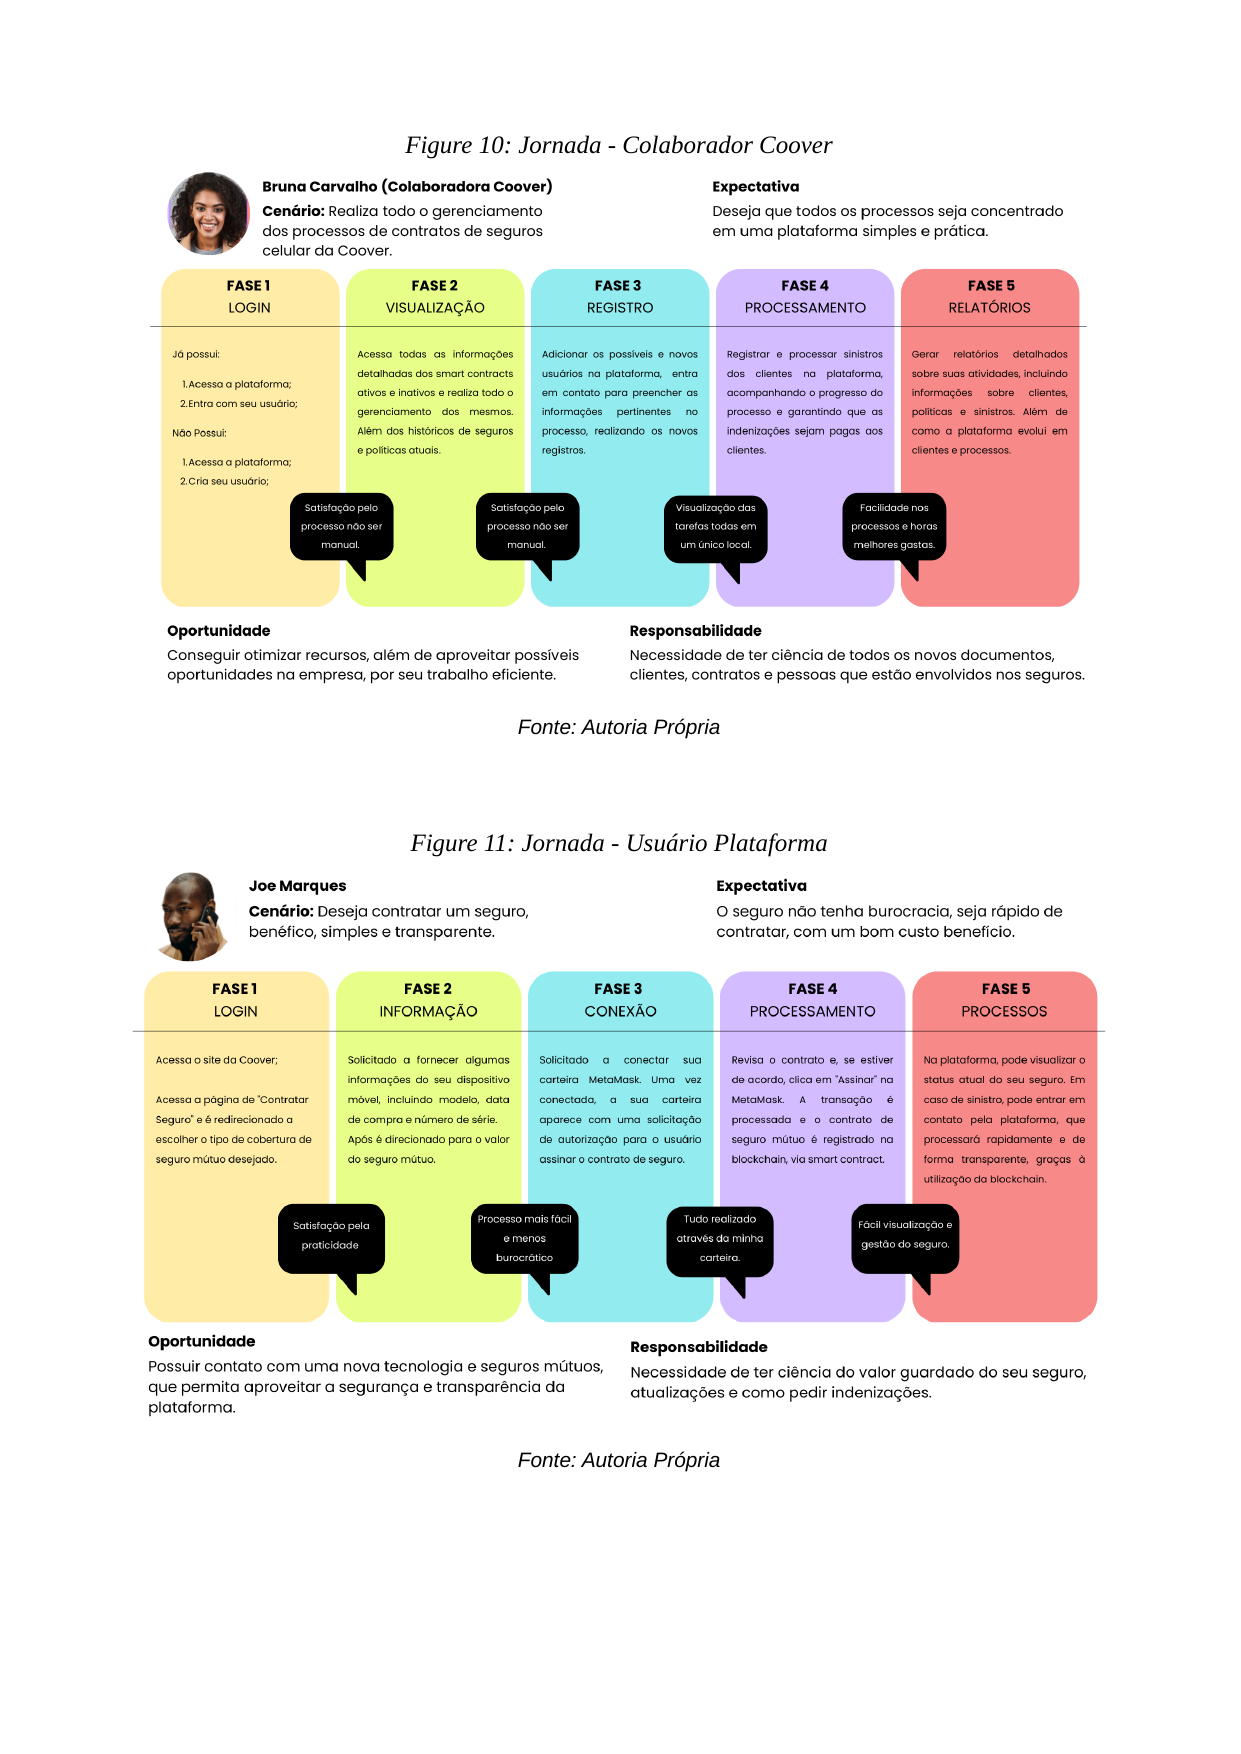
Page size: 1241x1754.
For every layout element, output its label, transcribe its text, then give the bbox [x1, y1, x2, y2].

text Fonte: Autoria Própria [118, 118, 1122, 739]
text [118, 816, 1122, 828]
picture [136, 159, 1104, 703]
text Figure 11: Jornada - Usuário Plataforma [118, 828, 1122, 857]
text Figure 10: Jornada - Colaborador Coover [137, 131, 1103, 159]
picture [118, 857, 1123, 1422]
text Fonte: Autoria Própria [118, 1422, 1122, 1472]
